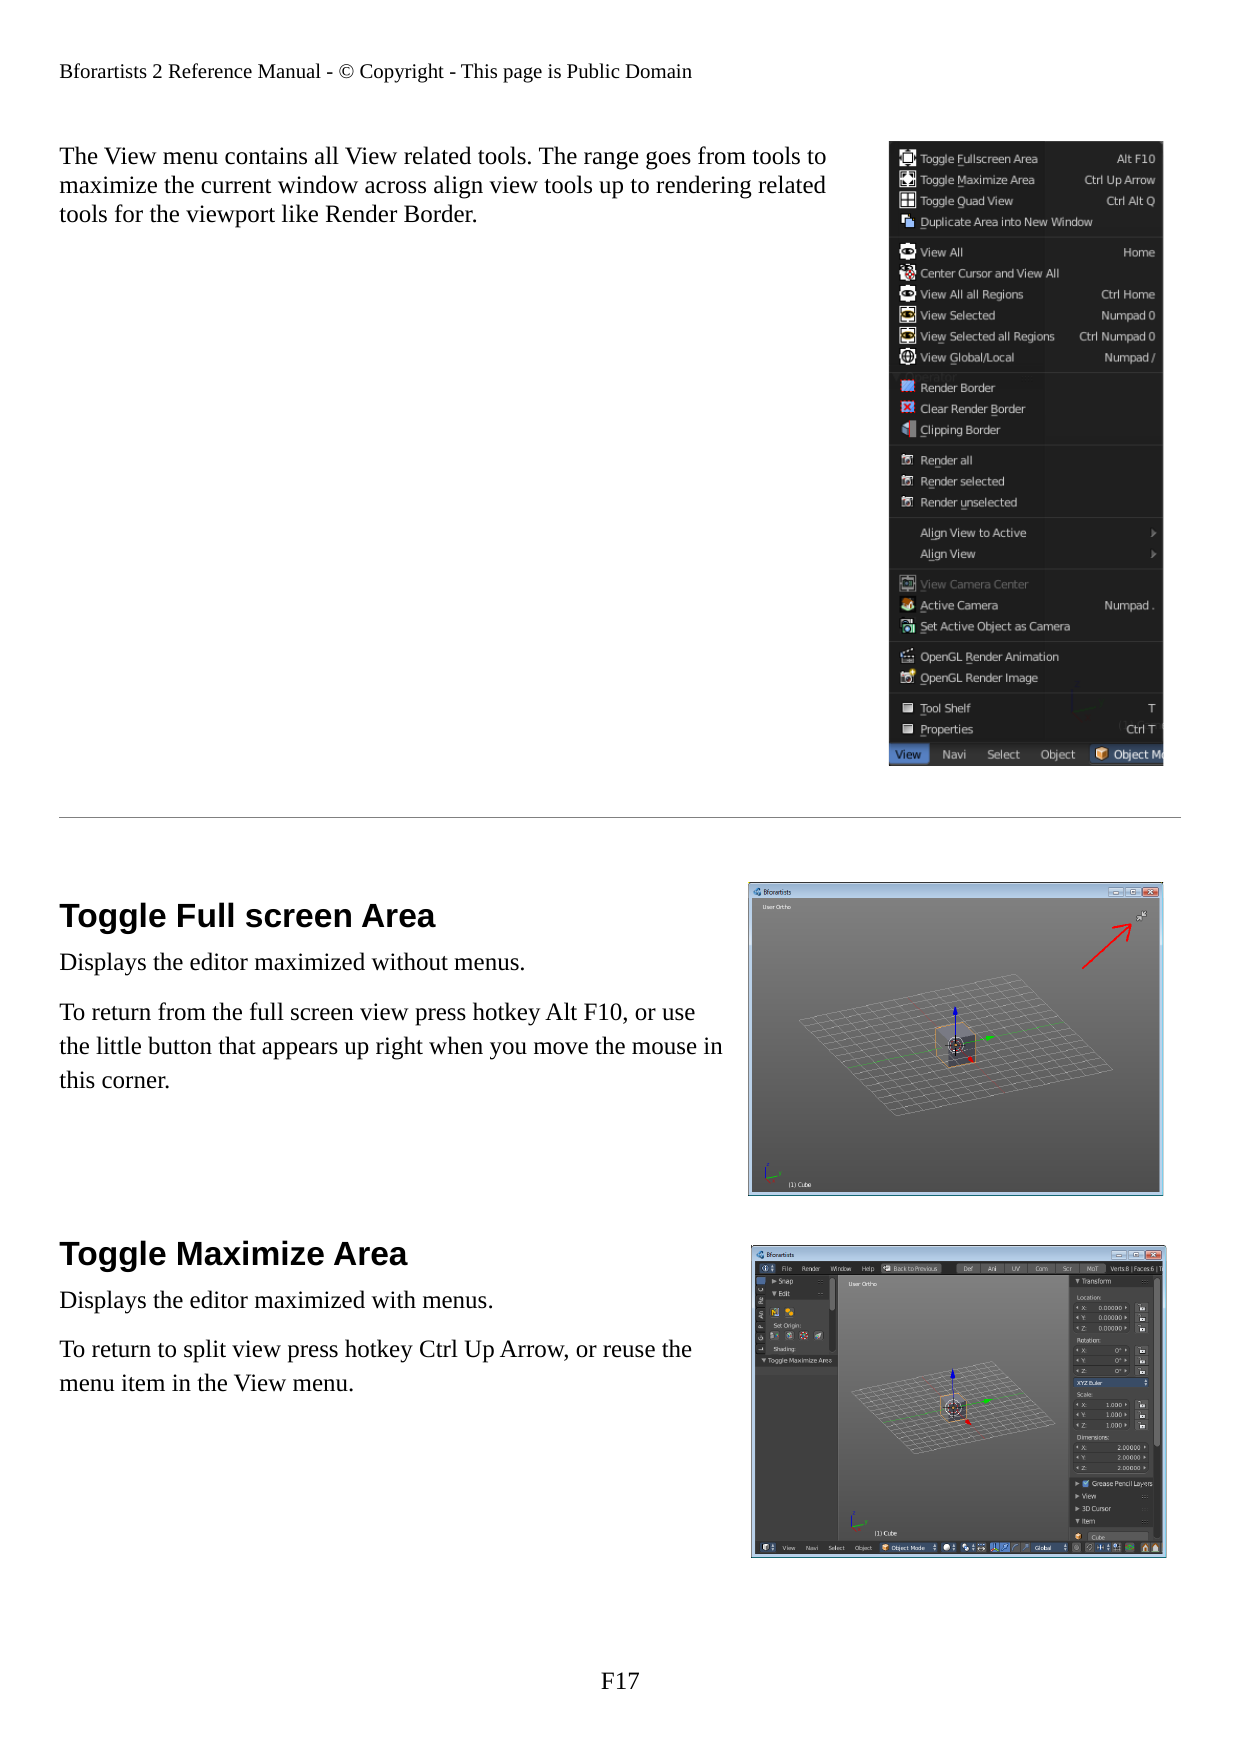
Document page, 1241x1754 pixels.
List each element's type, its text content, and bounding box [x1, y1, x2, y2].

picture [750, 1245, 1167, 1558]
picture [888, 141, 1164, 766]
text Displays the editor maximized without menus. [59, 947, 747, 976]
picture [747, 882, 1164, 1196]
text To return from the full screen view press hotkey Alt F10, or use the little button that appears up right when you move the mouse in this corner. [59, 997, 747, 1094]
text To return to split view press hotkey Ctrl Up Arrow, or reuse the menu item in the View menu. [59, 1334, 750, 1397]
subtitle Toggle Full screen Area [59, 896, 747, 935]
subtitle Toggle Maximize Area [59, 1233, 1181, 1272]
text The View menu contains all View related tools. The range goes from tools to maximize the current window across align view tools up to rendering related tools for the viewport like Render Border. [59, 141, 888, 228]
subtitle [1164, 896, 1181, 935]
text Displays the editor maximized with menus. [59, 1285, 750, 1313]
